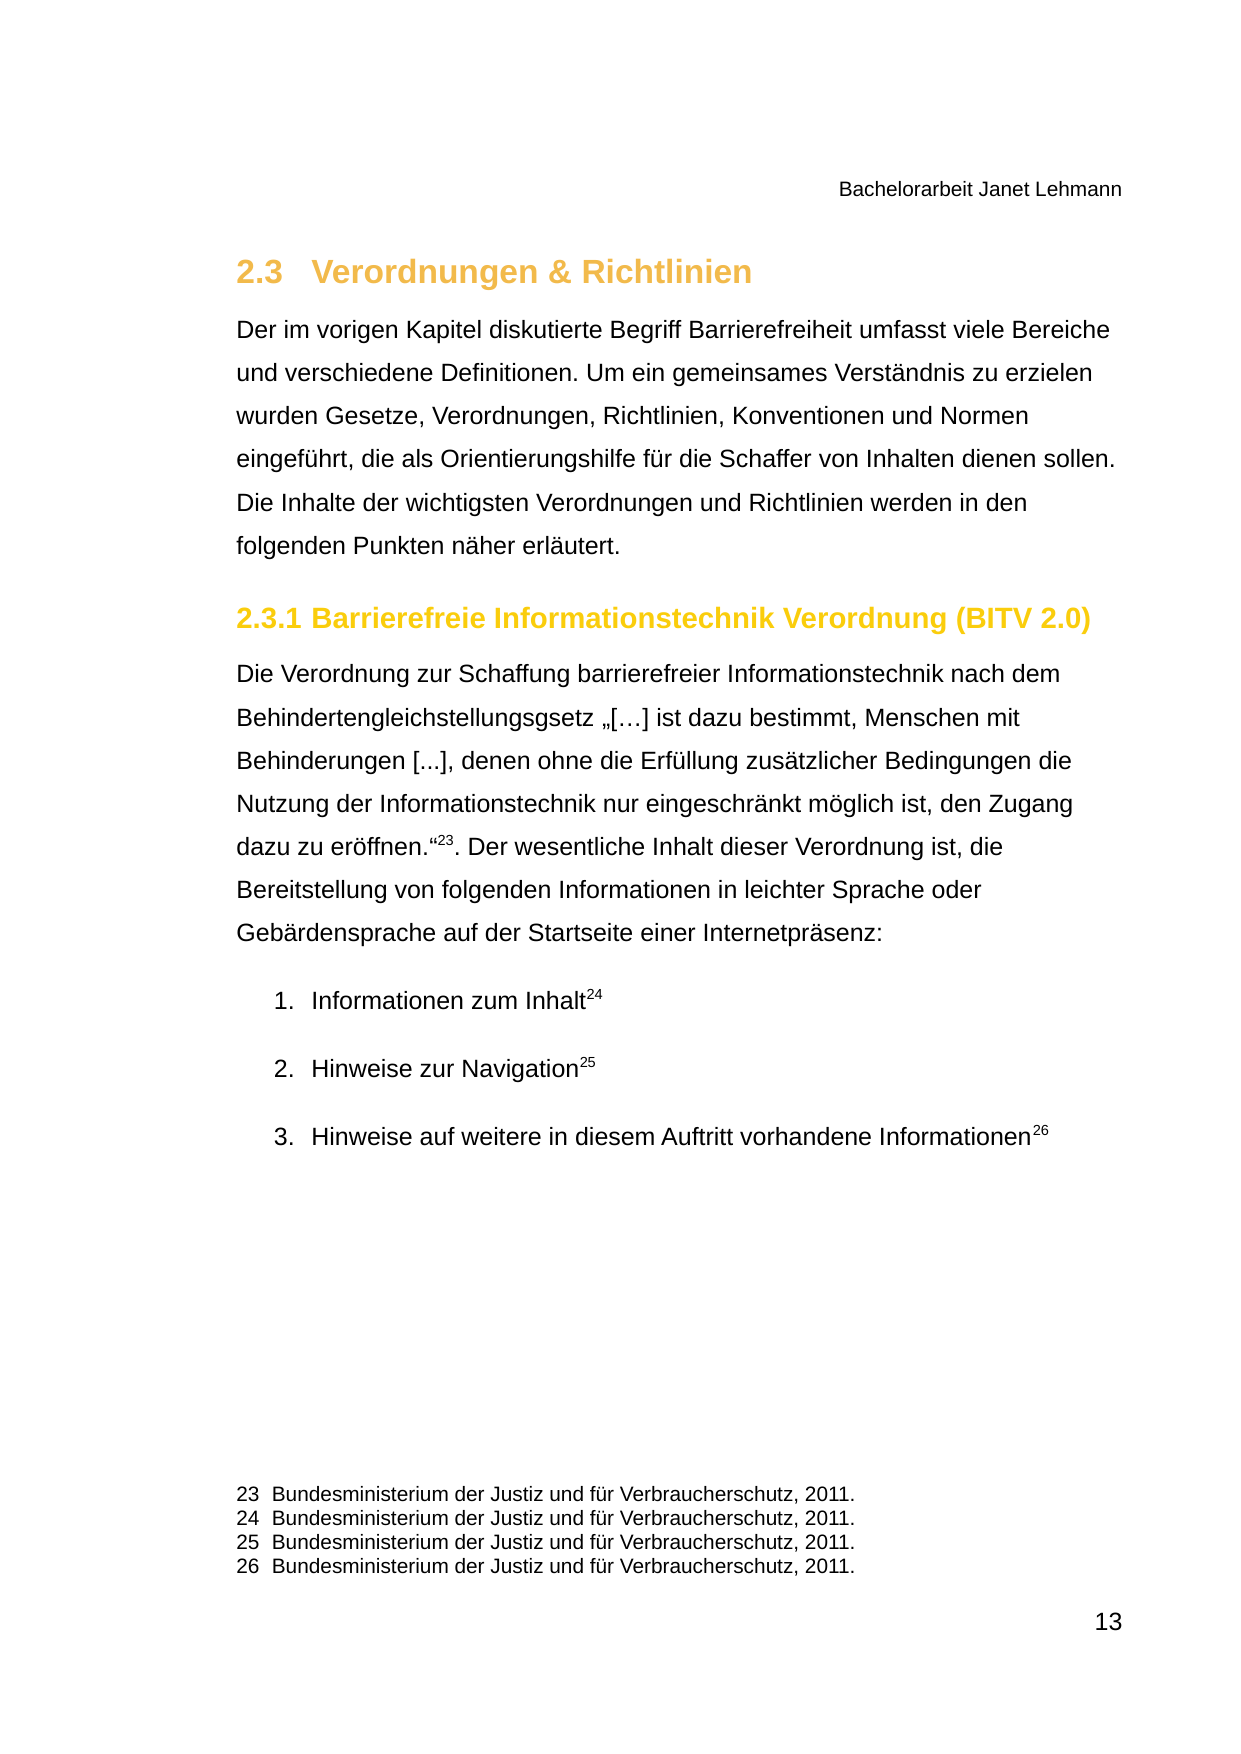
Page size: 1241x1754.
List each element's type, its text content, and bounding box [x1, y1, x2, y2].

subtitle Barrierefreie Informationstechnik Verordnung (BITV 2.0) [236, 601, 1122, 634]
subtitle Verordnungen & Richtlinien [236, 251, 1122, 290]
list Bundesministerium der Justiz und für Verbraucherschutz, 2011. [236, 1530, 1122, 1554]
list Hinweise auf weitere in diesem Auftritt vorhandene Informationen [274, 1122, 1122, 1151]
text Der im vorigen Kapitel diskutierte Begriff Barrierefreiheit umfasst viele Bereiche und verschiedene Definitionen. Um ein gemeinsames Verständnis zu erzielen wurden Gesetze, Verordnungen, Richtlinien, Konventionen und Normen eingeführt, die als Orientierungshilfe für die Schaffer von Inhalten dienen sollen. Die Inhalte der wichtigsten Verordnungen und Richtlinien werden in den folgenden Punkten näher erläutert. [236, 315, 1122, 559]
list Informationen zum Inhalt [274, 986, 1122, 1015]
list Bundesministerium der Justiz und für Verbraucherschutz, 2011. [236, 1554, 1122, 1578]
list Bundesministerium der Justiz und für Verbraucherschutz, 2011. [236, 1506, 1122, 1530]
list Hinweise zur Navigation [274, 1054, 1122, 1083]
text Bundesministerium der Justiz und für Verbraucherschutz, 2011. [236, 1482, 1122, 1506]
text Die Verordnung zur Schaffung barrierefreier Informationstechnik nach dem Behindertengleichstellungsgsetz „[…] ist dazu bestimmt, Menschen mit Behinderungen [...], denen ohne die Erfüllung zusätzlicher Bedingungen die Nutzung der Informationstechnik nur eingeschränkt möglich ist, den Zugang dazu zu eröffnen.“. Der wesentliche Inhalt dieser Verordnung ist, die Bereitstellung von folgenden Informationen in leichter Sprache oder Gebärdensprache auf der Startseite einer Internetpräsenz: [236, 659, 1122, 947]
